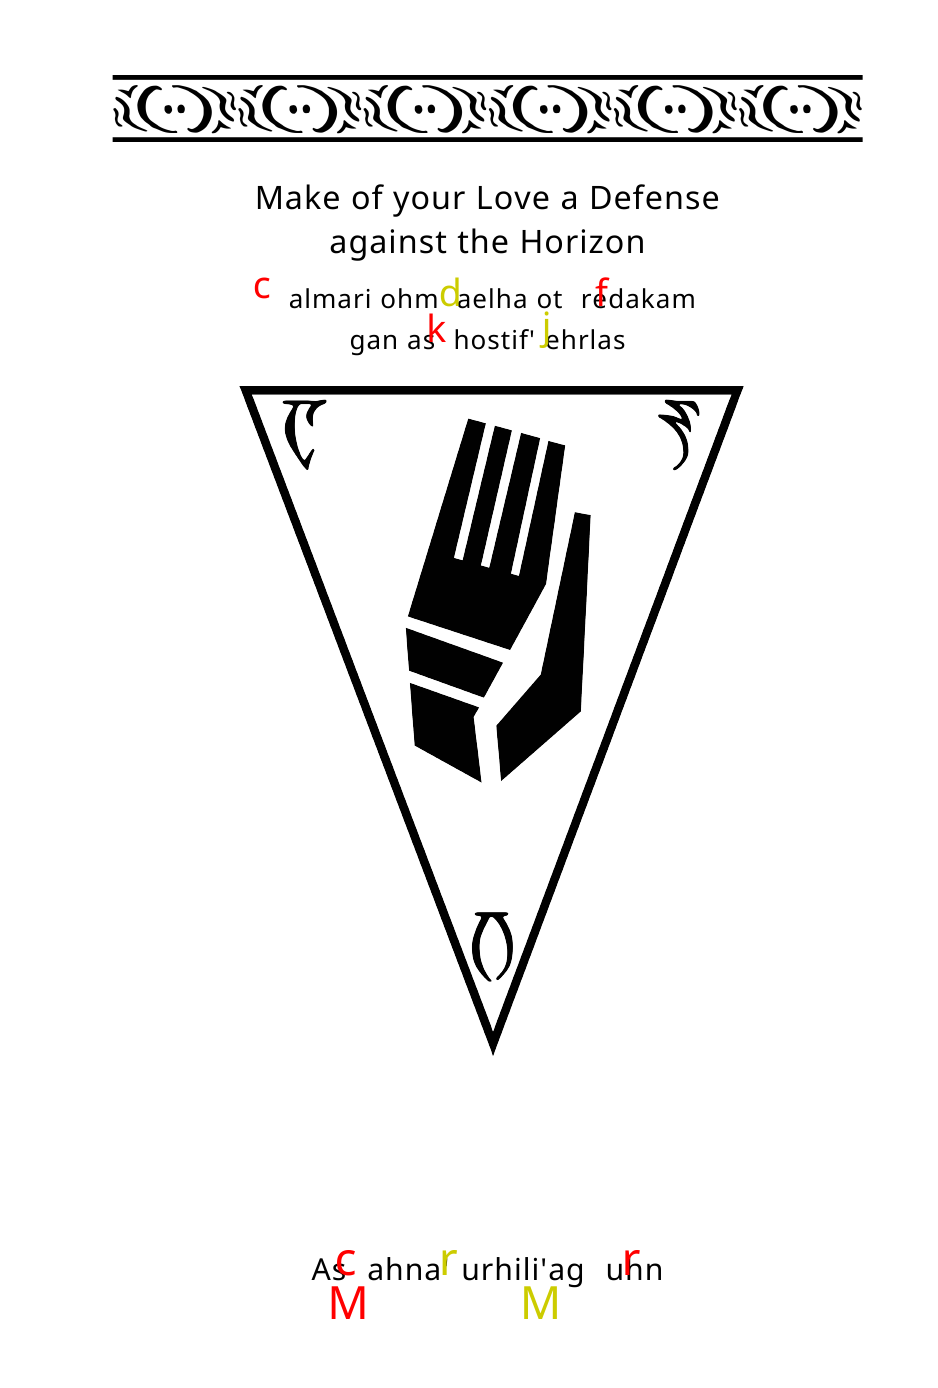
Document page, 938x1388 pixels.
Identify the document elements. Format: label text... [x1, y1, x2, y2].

text As ahna' urhili'ag uhn [112, 1248, 862, 1289]
picture [239, 386, 744, 1056]
text Make of your Love a Defense [112, 176, 862, 219]
text against the Horizon [112, 219, 862, 263]
picture [112, 75, 863, 142]
text gan as hostif' ehrlas [112, 321, 862, 357]
text almari ohm aelha ot redakam [112, 281, 862, 316]
